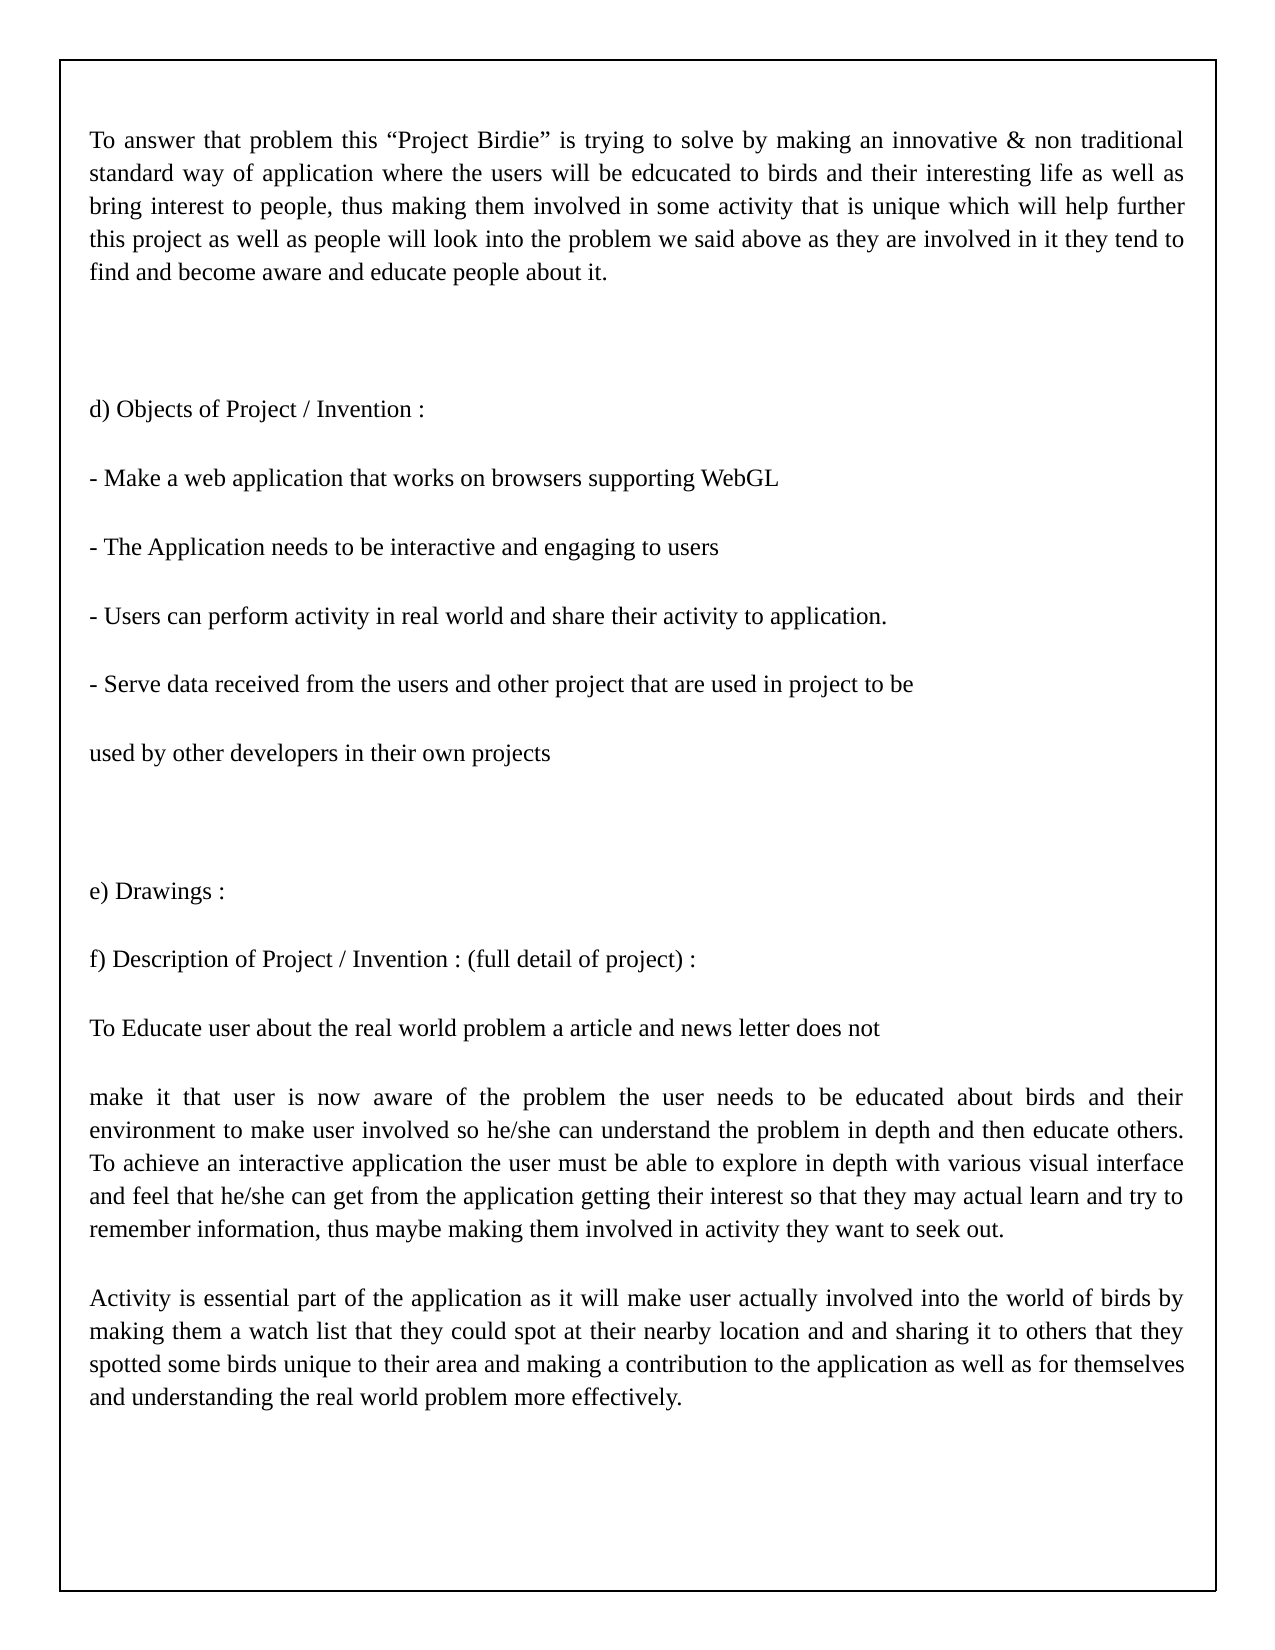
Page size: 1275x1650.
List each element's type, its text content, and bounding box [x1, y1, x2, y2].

text - Serve data received from the users and other project that are used in project to be [89, 669, 1186, 698]
text Activity is essential part of the application as it will make user actually involved into the world of birds by making them a watch list that they could spot at their nearby location and and sharing it to others that they spotted some birds unique to their area and making a contribution to the application as well as for themselves and understanding the real world problem more effectively. [89, 1283, 1186, 1411]
text - The Application needs to be interactive and engaging to users [89, 532, 1186, 561]
text - Users can perform activity in real world and share their activity to application. [89, 601, 1186, 629]
text used by other developers in their own projects [89, 738, 1186, 767]
text d) Objects of Project / Invention : [89, 394, 1186, 423]
text f) Description of Project / Invention : (full detail of project) : [89, 944, 1186, 973]
text make it that user is now aware of the problem the user needs to be educated about birds and their environment to make user involved so he/she can understand the problem in depth and then educate others. To achieve an interactive application the user must be able to explore in depth with various visual interface and feel that he/she can get from the application getting their interest so that they may actual learn and try to remember information, thus maybe making them involved in activity they want to seek out. [89, 1082, 1186, 1243]
text To Educate user about the real world problem a article and news letter does not [89, 1013, 1186, 1042]
text e) Drawings : [89, 876, 1186, 904]
text To answer that problem this “Project Birdie” is trying to solve by making an innovative & non traditional standard way of application where the users will be edcucated to birds and their interesting life as well as bring interest to people, thus making them involved in some activity that is unique which will help further this project as well as people will look into the problem we said above as they are involved in it they tend to find and become aware and educate people about it. [89, 125, 1186, 286]
text - Make a web application that works on browsers supporting WebGL [89, 463, 1186, 492]
